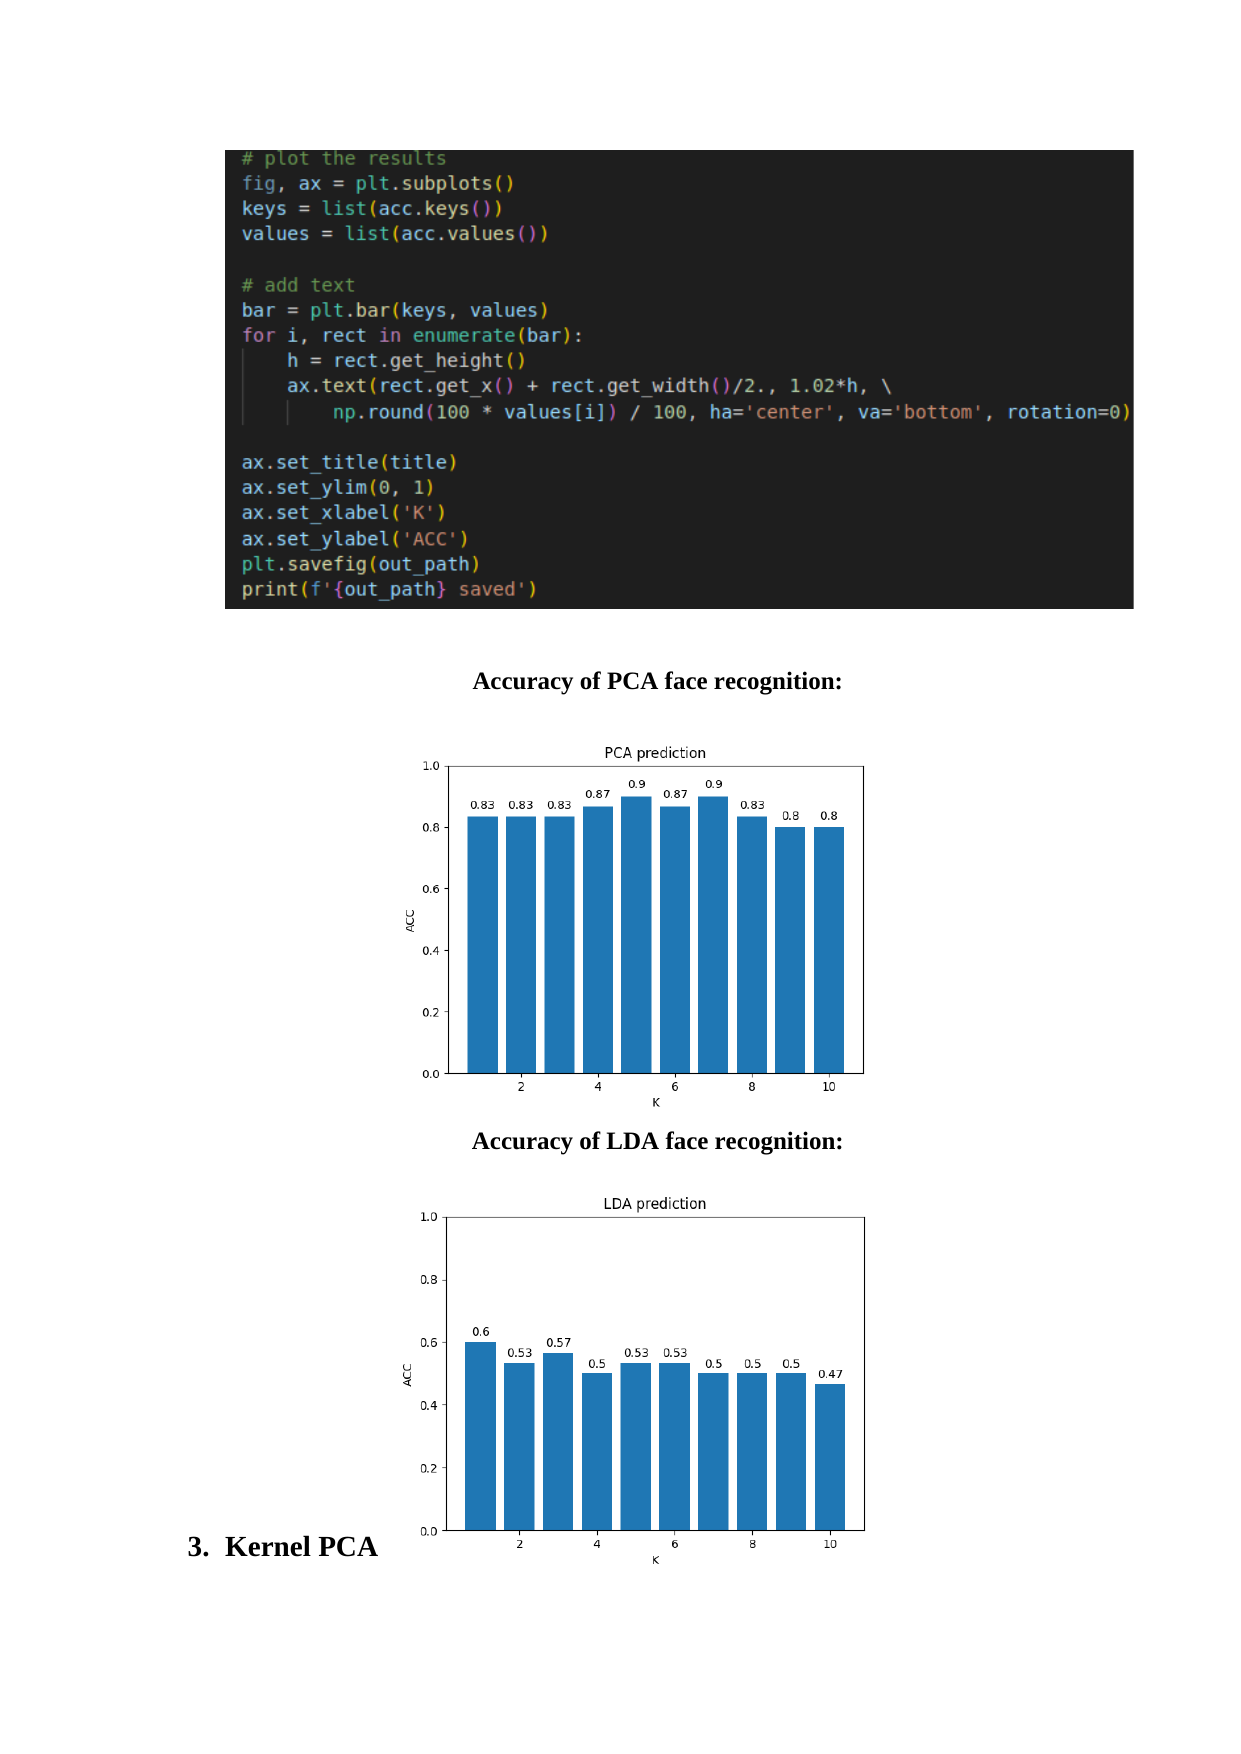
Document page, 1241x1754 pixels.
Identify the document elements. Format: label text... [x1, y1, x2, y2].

list Kernel PCA/ Kernel LDA [918, 1529, 1090, 1562]
list Kernel PCA/ Kernel LDA [187, 1529, 378, 1562]
picture [225, 150, 1134, 609]
picture [381, 717, 916, 1117]
text Accuracy of LDA face recognition: [225, 1126, 1090, 1155]
picture [378, 1167, 918, 1575]
text Accuracy of PCA face recognition: [225, 666, 1090, 695]
